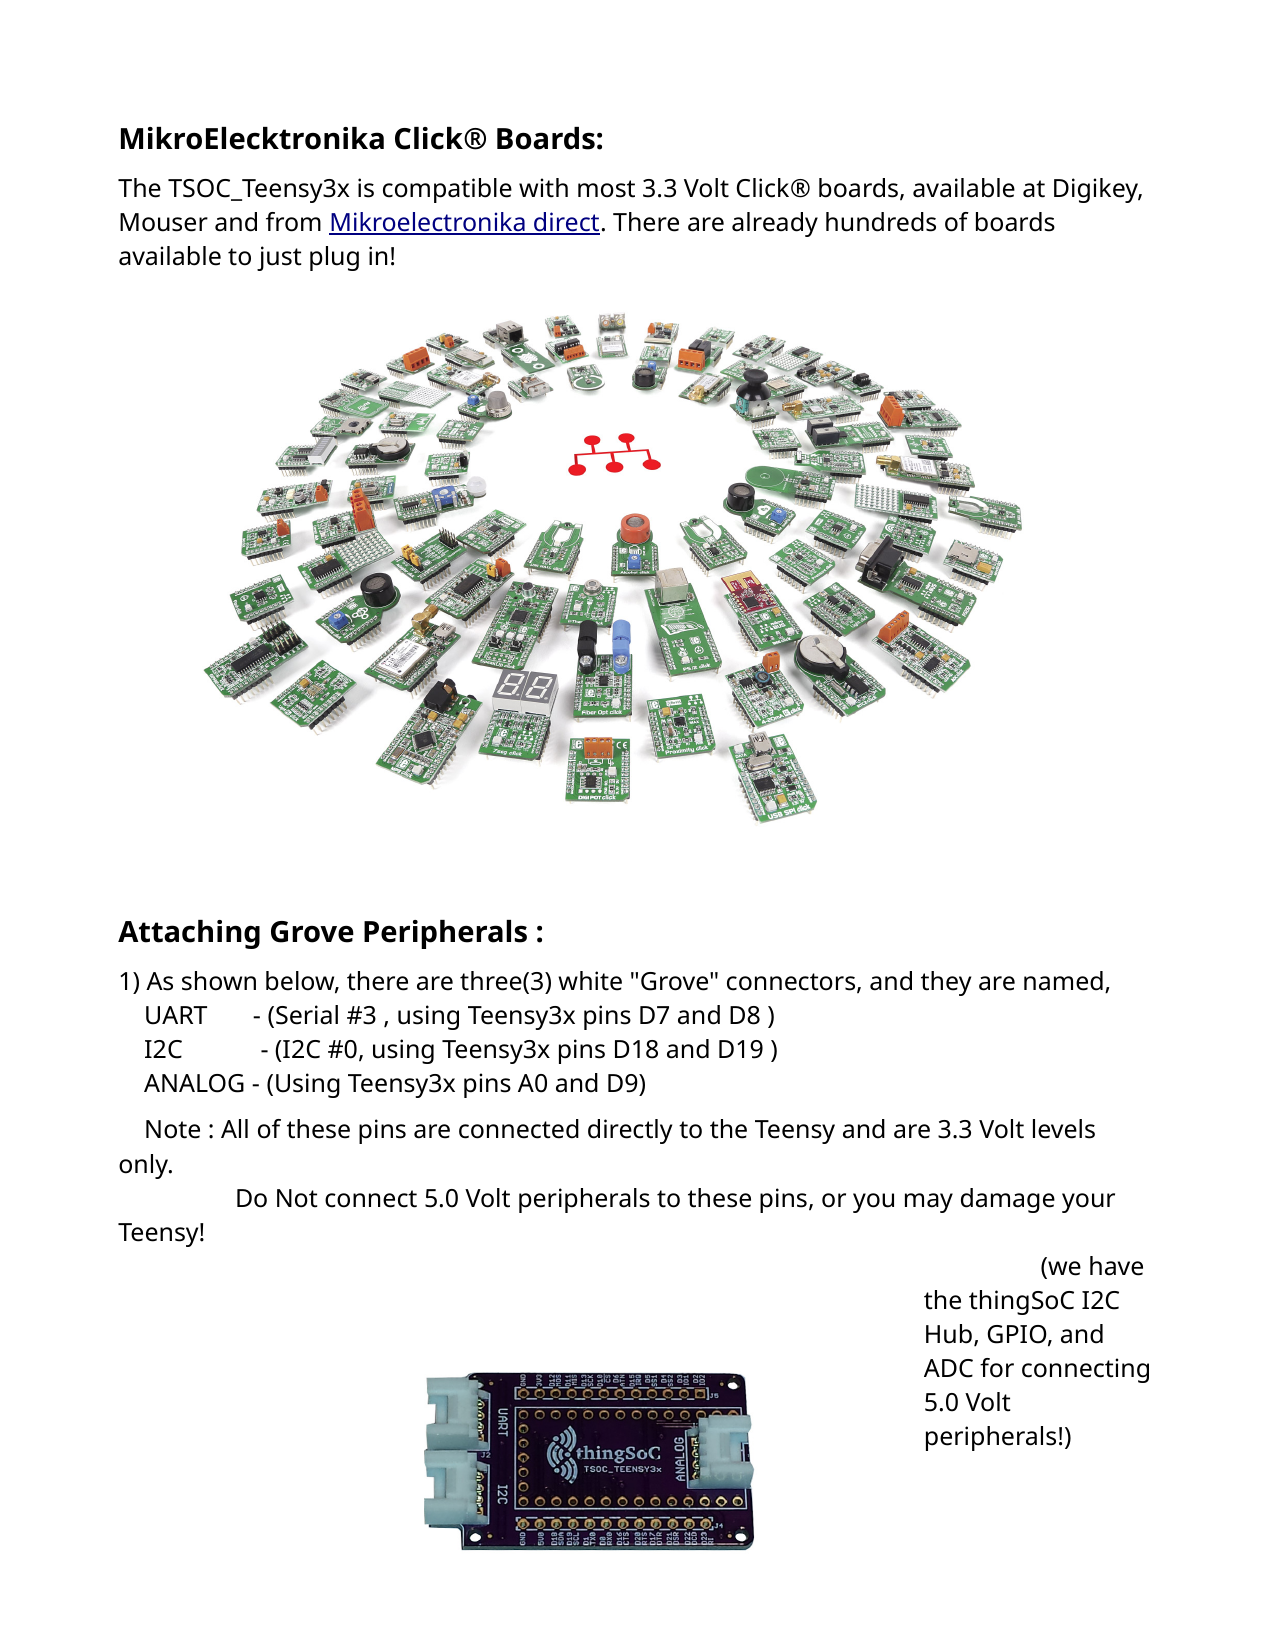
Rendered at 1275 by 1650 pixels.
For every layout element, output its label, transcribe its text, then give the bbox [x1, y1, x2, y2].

picture [190, 299, 1032, 840]
text The TSOC_Teensy3x is compatible with most 3.3 Volt Click® boards, available at Digikey, Mouser and from Mikroelectronika direct. There are already hundreds of boards available to just plug in! [118, 170, 1157, 272]
text MikroElecktronika Click® Boards: [118, 118, 1157, 158]
text Note : All of these pins are connected directly to the Teensy and are 3.3 Volt levels only. Do Not connect 5.0 Volt peripherals to these pins, or you may damage your Teensy! (we have the thingSoC I2C Hub, GPIO, and ADC for connecting 5.0 Volt peripherals!) [118, 1112, 1157, 1453]
text 1) As shown below, there are three(3) white "Grove" connectors, and they are named, UART - (Serial #3 , using Teensy3x pins D7 and D8 ) I2C - (I2C #0, using Teensy3x pins D18 and D19 ) ANALOG - (Using Teensy3x pins A0 and D9) [118, 963, 1157, 1100]
text Attaching Grove Peripherals : [118, 911, 1157, 951]
picture [257, 1275, 924, 1650]
